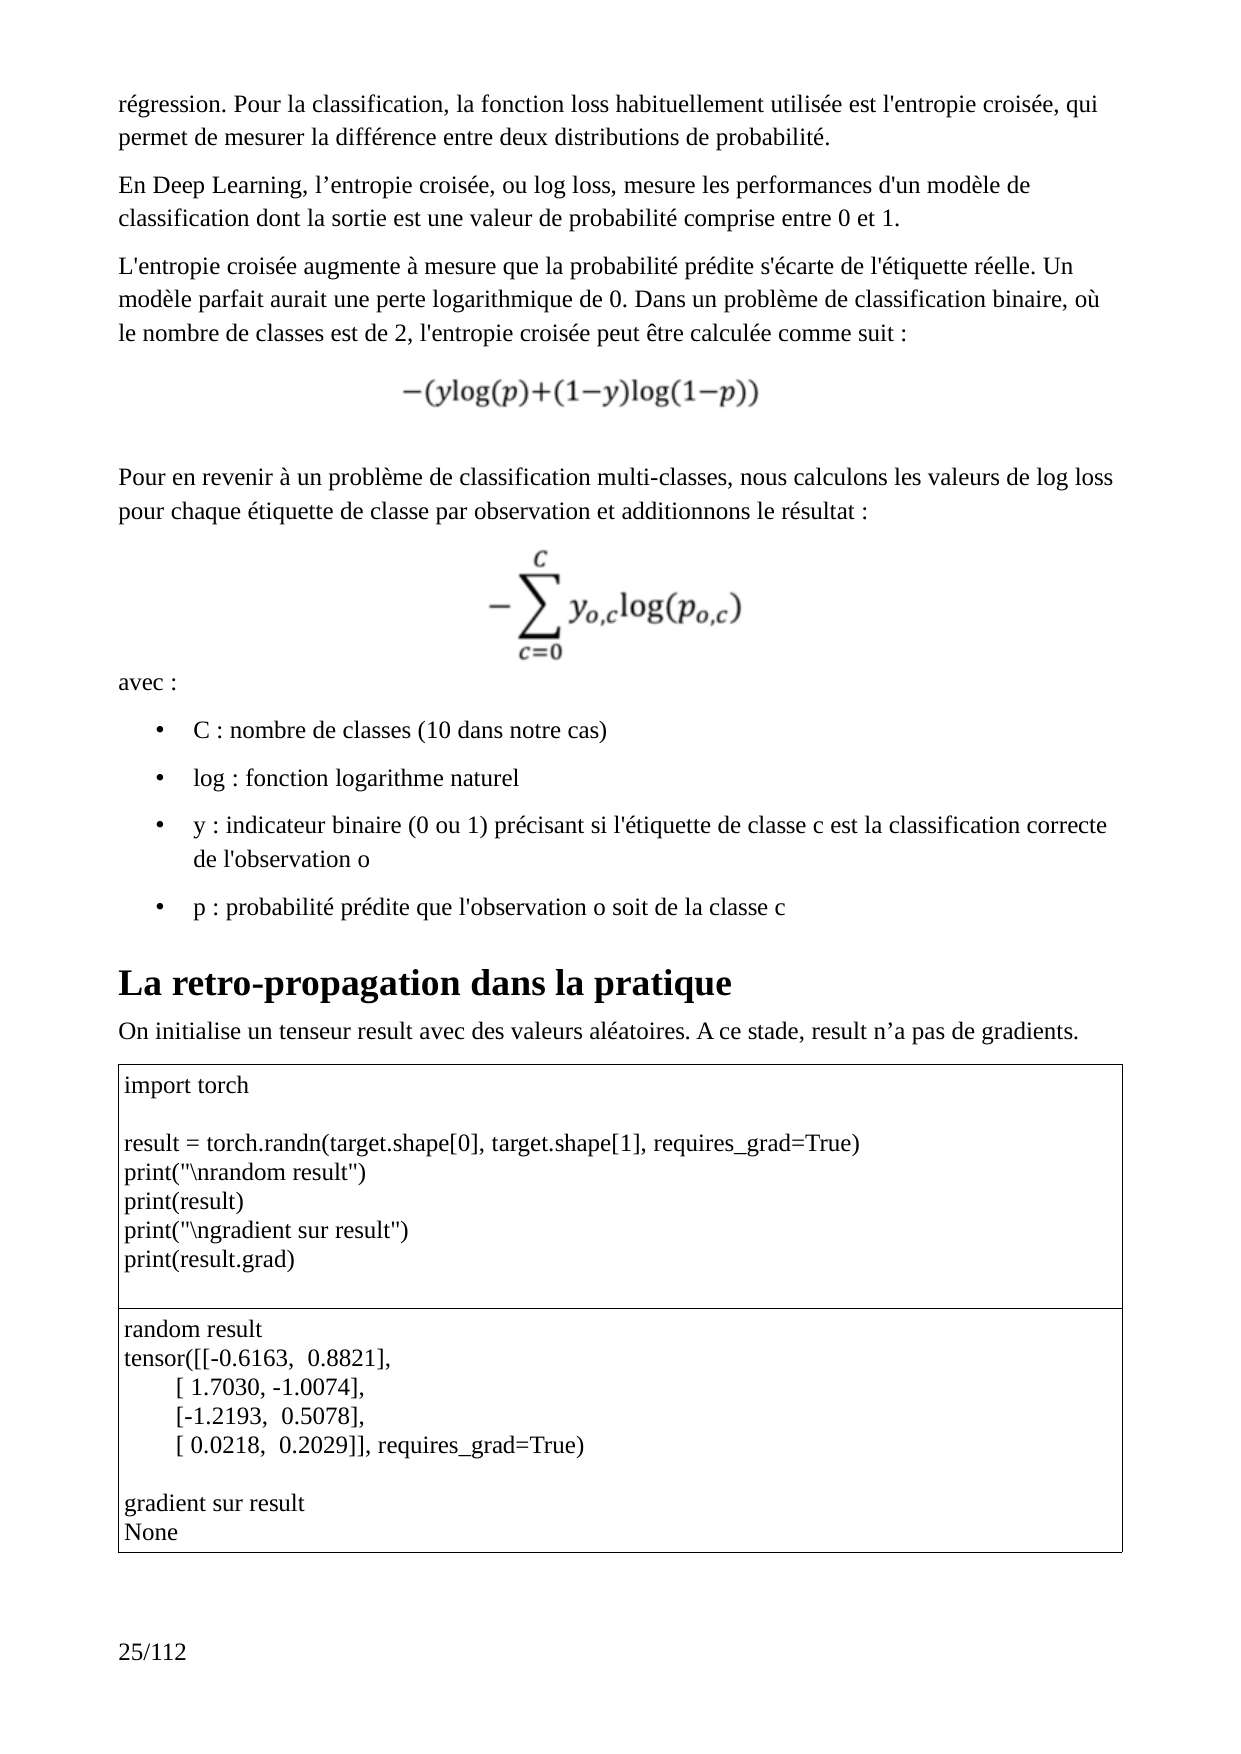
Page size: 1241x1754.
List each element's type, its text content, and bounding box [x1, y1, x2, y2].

text L'entropie croisée augmente à mesure que la probabilité prédite s'écarte de l'étiquette réelle. Un modèle parfait aurait une perte logarithmique de 0. Dans un problème de classification binaire, où le nombre de classes est de 2, l'entropie croisée peut être calculée comme suit : [118, 251, 1122, 347]
list p : probabilité prédite que l'observation o soit de la classe c [156, 892, 1122, 921]
text Pour en revenir à un problème de classification multi-classes, nous calculons les valeurs de log loss pour chaque étiquette de classe par observation et additionnons le résultat : [118, 462, 1122, 524]
list log : fonction logarithme naturel [156, 762, 1122, 792]
picture [118, 365, 1123, 410]
text régression. Pour la classification, la fonction loss habituellement utilisée est l'entropie croisée, qui permet de mesurer la différence entre deux distributions de probabilité. [118, 88, 1122, 151]
text On initialise un tenseur result avec des valeurs aléatoires. A ce stade, result n’a pas de gradients. [118, 1016, 1122, 1045]
list y : indicateur binaire (0 ou 1) précisant si l'étiquette de classe c est la classification correcte de l'observation o [156, 810, 1122, 873]
text avec : [118, 663, 1122, 696]
table_header import torch result = torch.randn(target.shape[0], target.shape[1], requires_grad=True) print("\nrandom result") print(result) print("\ngradient sur result") print(result.grad) [119, 1065, 1122, 1308]
subtitle La retro-propagation dans la pratique [118, 960, 1122, 1003]
table_cell random result tensor([[-0.6163, 0.8821], [ 1.7030, -1.0074], [-1.2193, 0.5078], [ 0.0218, 0.2029]], requires_grad=True) gradient sur result None [119, 1309, 1122, 1552]
list C : nombre de classes (10 dans notre cas) [156, 714, 1122, 744]
text En Deep Learning, l’entropie croisée, ou log loss, mesure les performances d'un modèle de classification dont la sortie est une valeur de probabilité comprise entre 0 et 1. [118, 170, 1122, 232]
picture [118, 543, 1123, 663]
